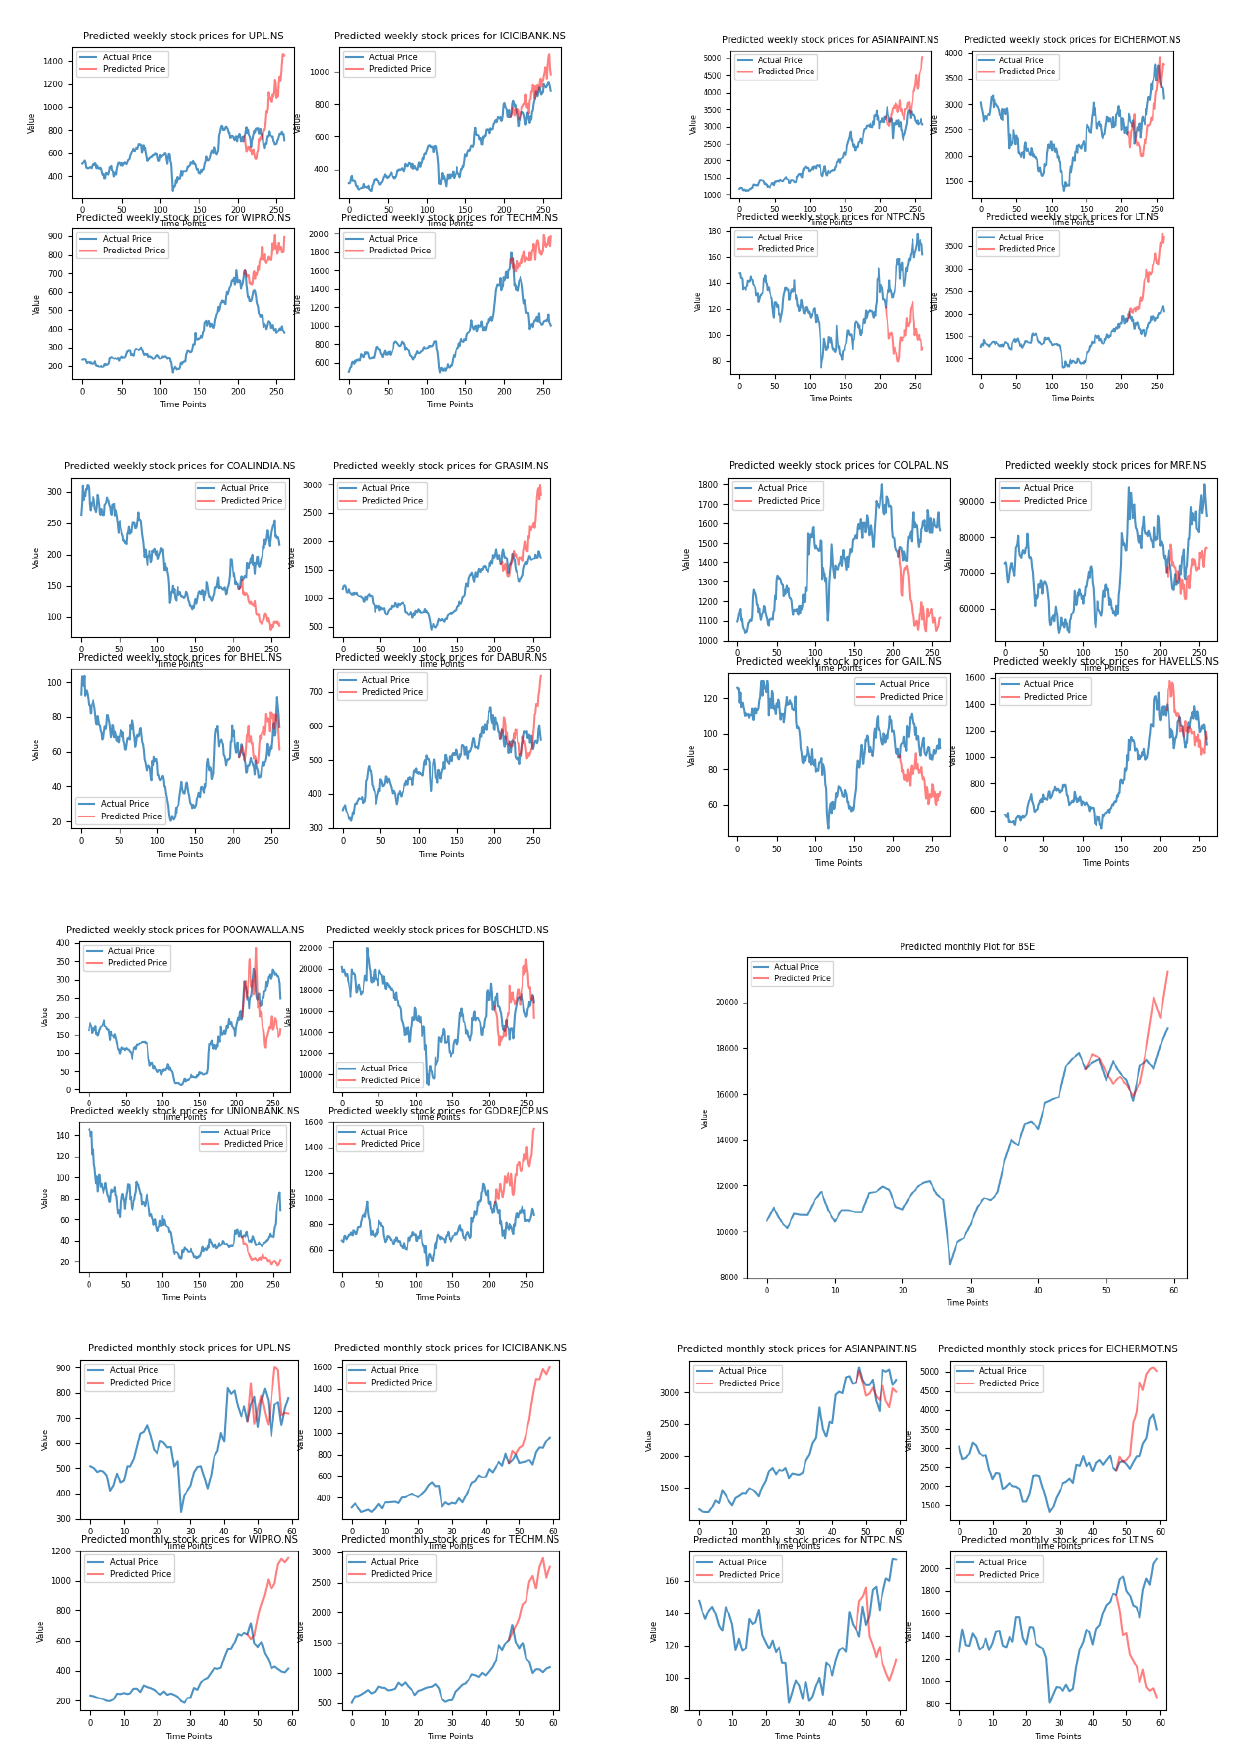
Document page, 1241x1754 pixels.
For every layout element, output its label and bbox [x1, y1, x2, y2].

picture [662, 447, 1240, 881]
picture [17, 1330, 583, 1754]
picture [625, 1332, 1190, 1754]
picture [688, 930, 1209, 1319]
picture [7, 19, 585, 421]
picture [671, 23, 1195, 415]
picture [17, 914, 566, 1314]
picture [7, 448, 574, 872]
